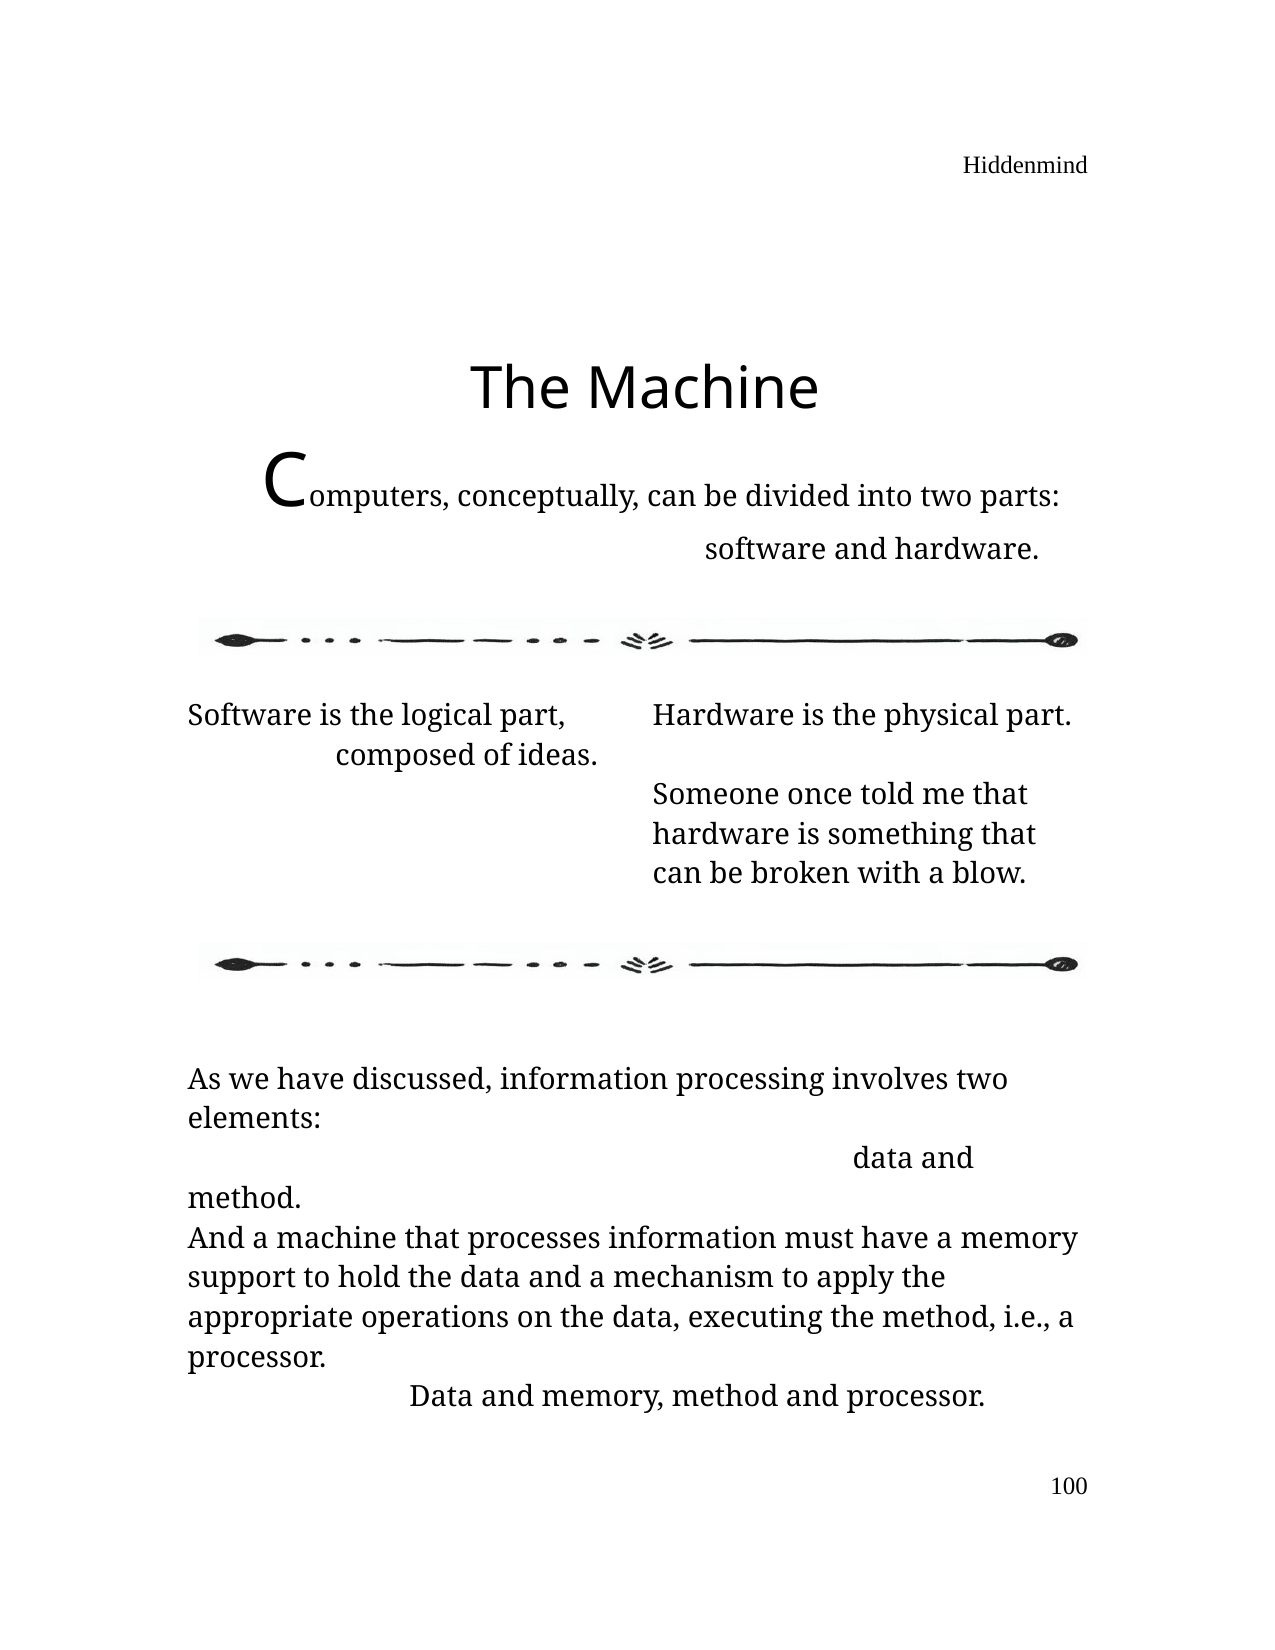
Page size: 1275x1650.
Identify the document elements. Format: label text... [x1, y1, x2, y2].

picture [198, 942, 1088, 979]
text Someone once told me that hardware is something that can be broken with a blow. [652, 773, 1087, 892]
text Hardware is the physical part. [652, 694, 1087, 734]
text composed of ideas. [187, 734, 622, 773]
text Software is the logical part, [187, 694, 622, 734]
text Data and memory, method and processor. [187, 1376, 1087, 1415]
text software and hardware. [187, 528, 1087, 568]
text data and method. [187, 1137, 1087, 1217]
text And a machine that processes information must have a memory support to hold the data and a mechanism to apply the appropriate operations on the data, executing the method, i.e., a processor. [187, 1217, 1087, 1376]
picture [198, 618, 1088, 655]
text As we have discussed, information processing involves two elements: [187, 1058, 1087, 1137]
text Computers, conceptually, can be divided into two parts: [187, 312, 1087, 528]
